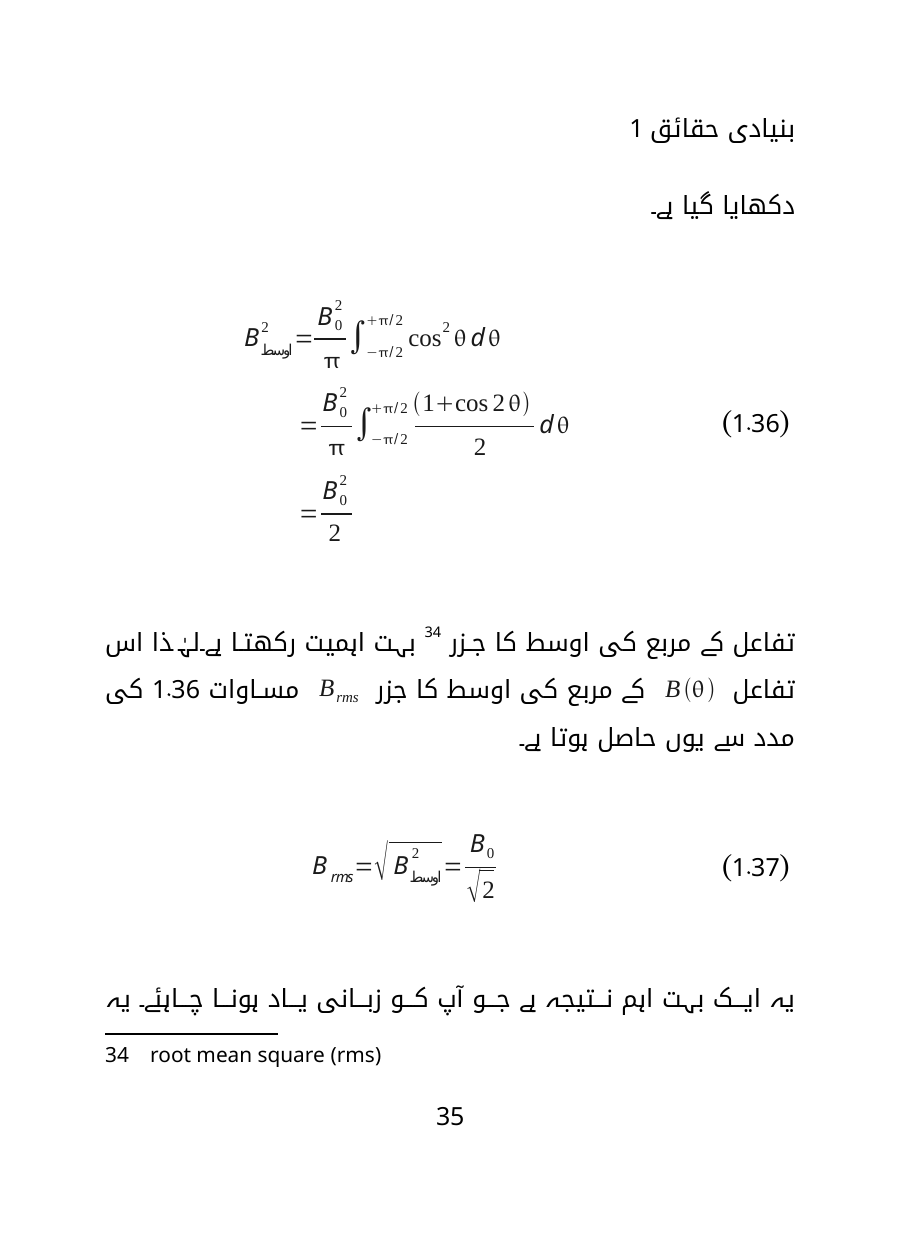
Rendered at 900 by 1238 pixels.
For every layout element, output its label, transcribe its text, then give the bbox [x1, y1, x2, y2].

table_header (1.37) [693, 820, 795, 929]
table_header (1.36) [697, 289, 795, 572]
text اسی طرح اگر اسی خطہ پر تفاعل کے مربع یعنی کا اوسط درکار ہو تو ایسا کرنا مساوات 1.36 میں دکھایا گیا ہے۔ [105, 182, 795, 230]
text تفاعل کے مربع کی اوسط کا جزر بہت اہمیت رکھتا ہے۔لہٰذا اس تفاعلکے مربع کی اوسط کا جزرمساوات 1.36 کی مدد سے یوں حاصل ہوتا ہے۔ [105, 619, 795, 761]
text یہ ایک بہت اہم نتیجہ ہے جو آپ کو زبانی یاد ہونا چاہئے۔ یہ مساوات ہر سائن نما تفاعل کے لئے درست ہے۔ [105, 976, 795, 1023]
table_header [105, 820, 692, 929]
table_header [105, 289, 697, 572]
text root mean square (rms) [105, 1040, 795, 1068]
